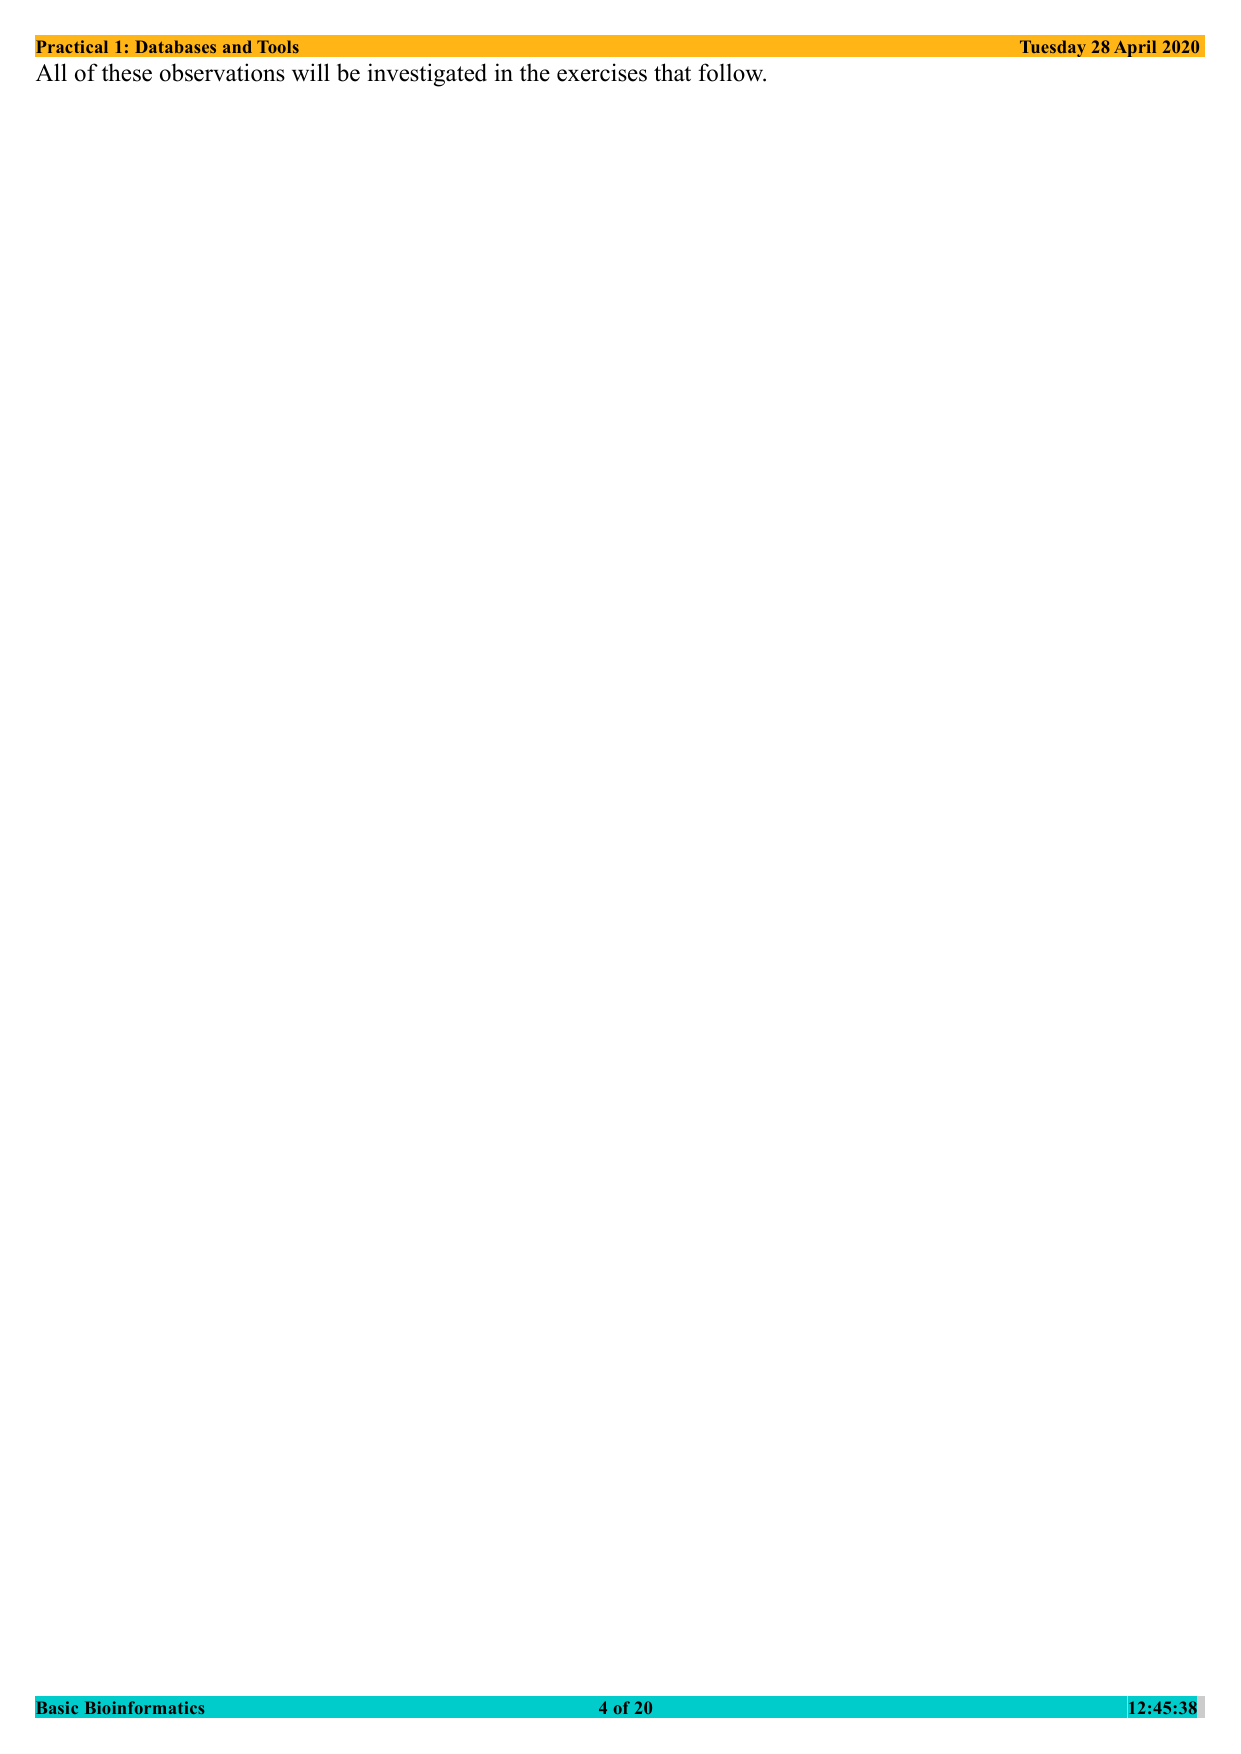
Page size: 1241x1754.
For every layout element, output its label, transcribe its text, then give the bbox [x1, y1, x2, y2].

text All of these observations will be investigated in the exercises that follow. [35, 57, 1205, 87]
